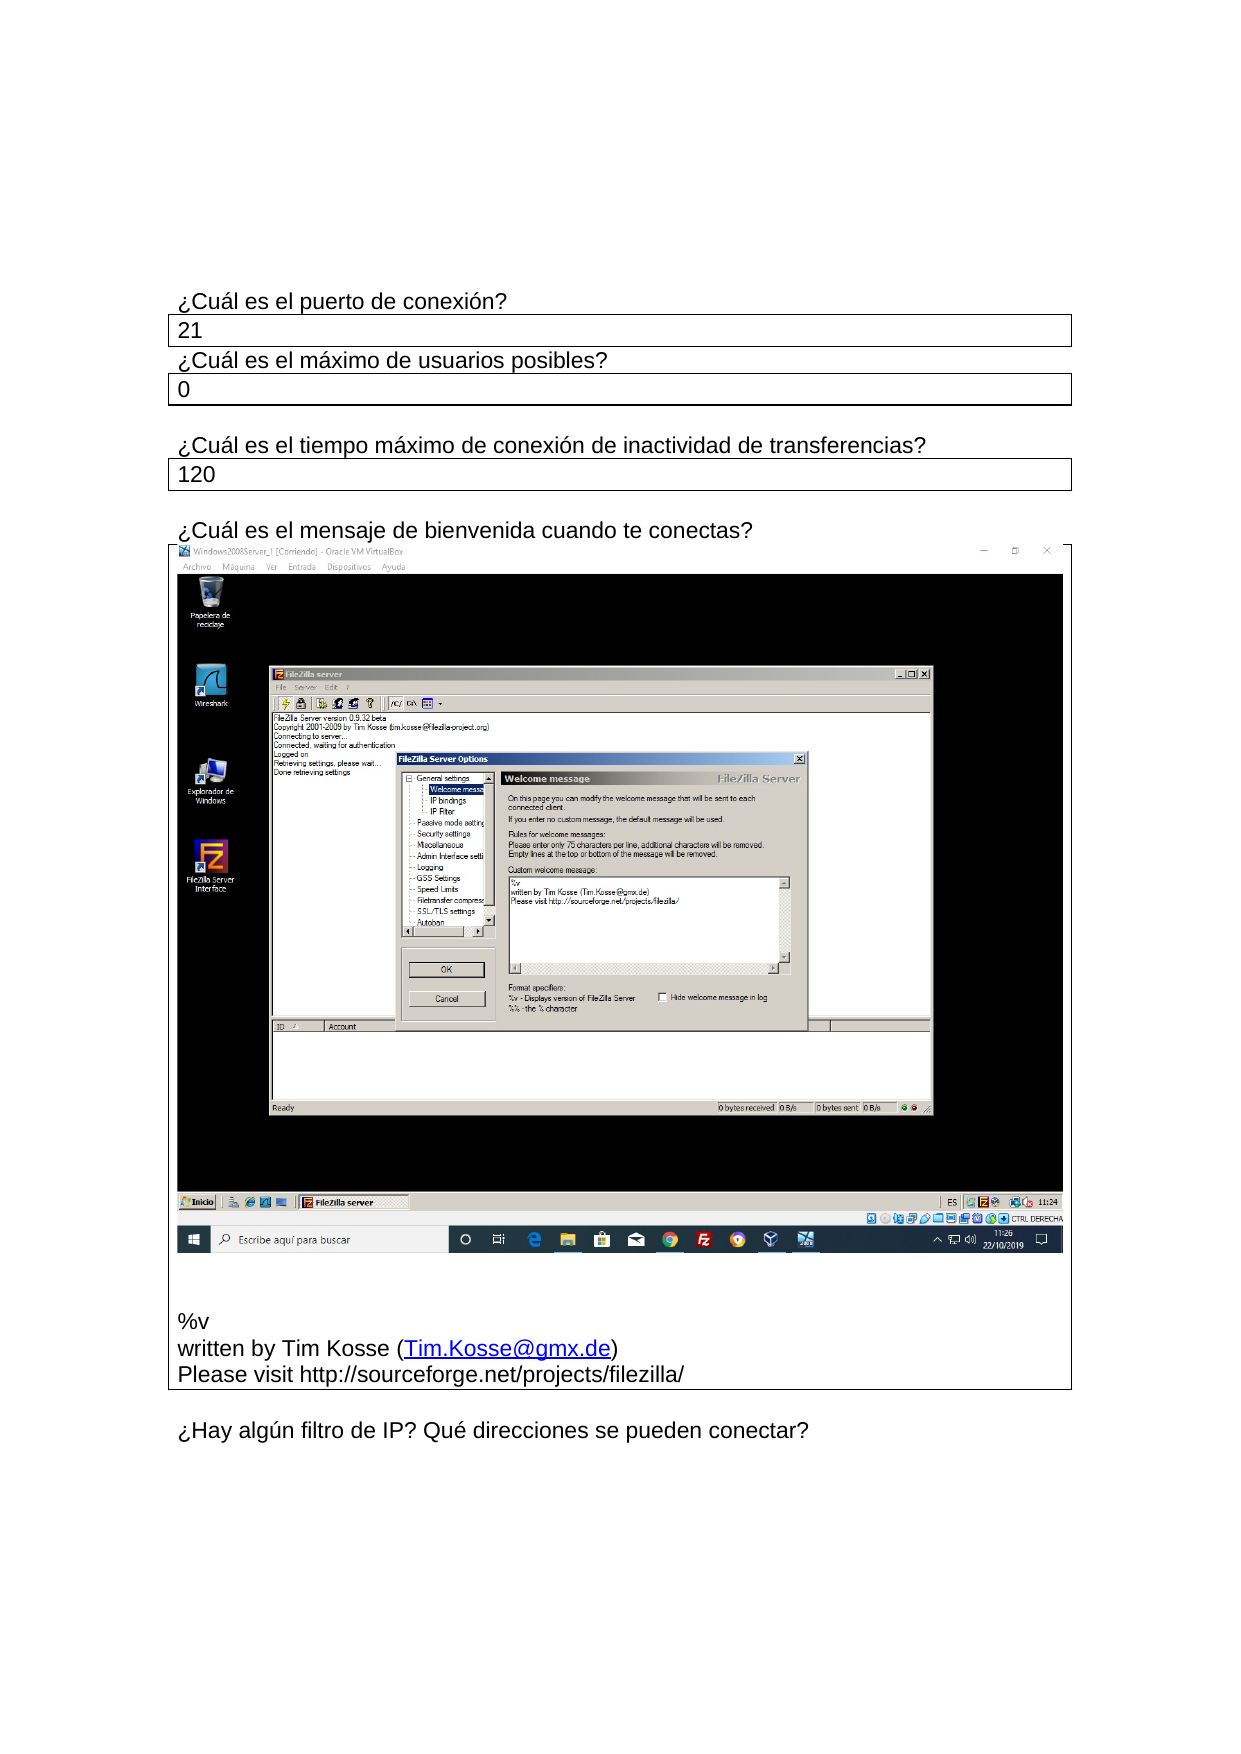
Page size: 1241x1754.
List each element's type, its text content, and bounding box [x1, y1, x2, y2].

text 120 [169, 459, 1071, 490]
text Please visit http://sourceforge.net/projects/filezilla/ [169, 1358, 1071, 1389]
text ¿Cuál es el tiempo máximo de conexión de inactividad de transferencias? [177, 432, 1063, 458]
text ¿Cuál es el puerto de conexión? [177, 288, 1063, 314]
text ¿Cuál es el máximo de usuarios posibles? [177, 347, 1063, 373]
text 0 [169, 374, 1071, 404]
text ¿Cuál es el mensaje de bienvenida cuando te conectas? [177, 517, 1063, 543]
text ¿Hay algún filtro de IP? Qué direcciones se pueden conectar? [177, 1417, 1063, 1443]
picture [177, 543, 1063, 1253]
text written by Tim Kosse (Tim.Kosse@gmx.de) [177, 1334, 1063, 1358]
text %v [177, 1308, 1063, 1334]
text 21 [169, 315, 1071, 346]
